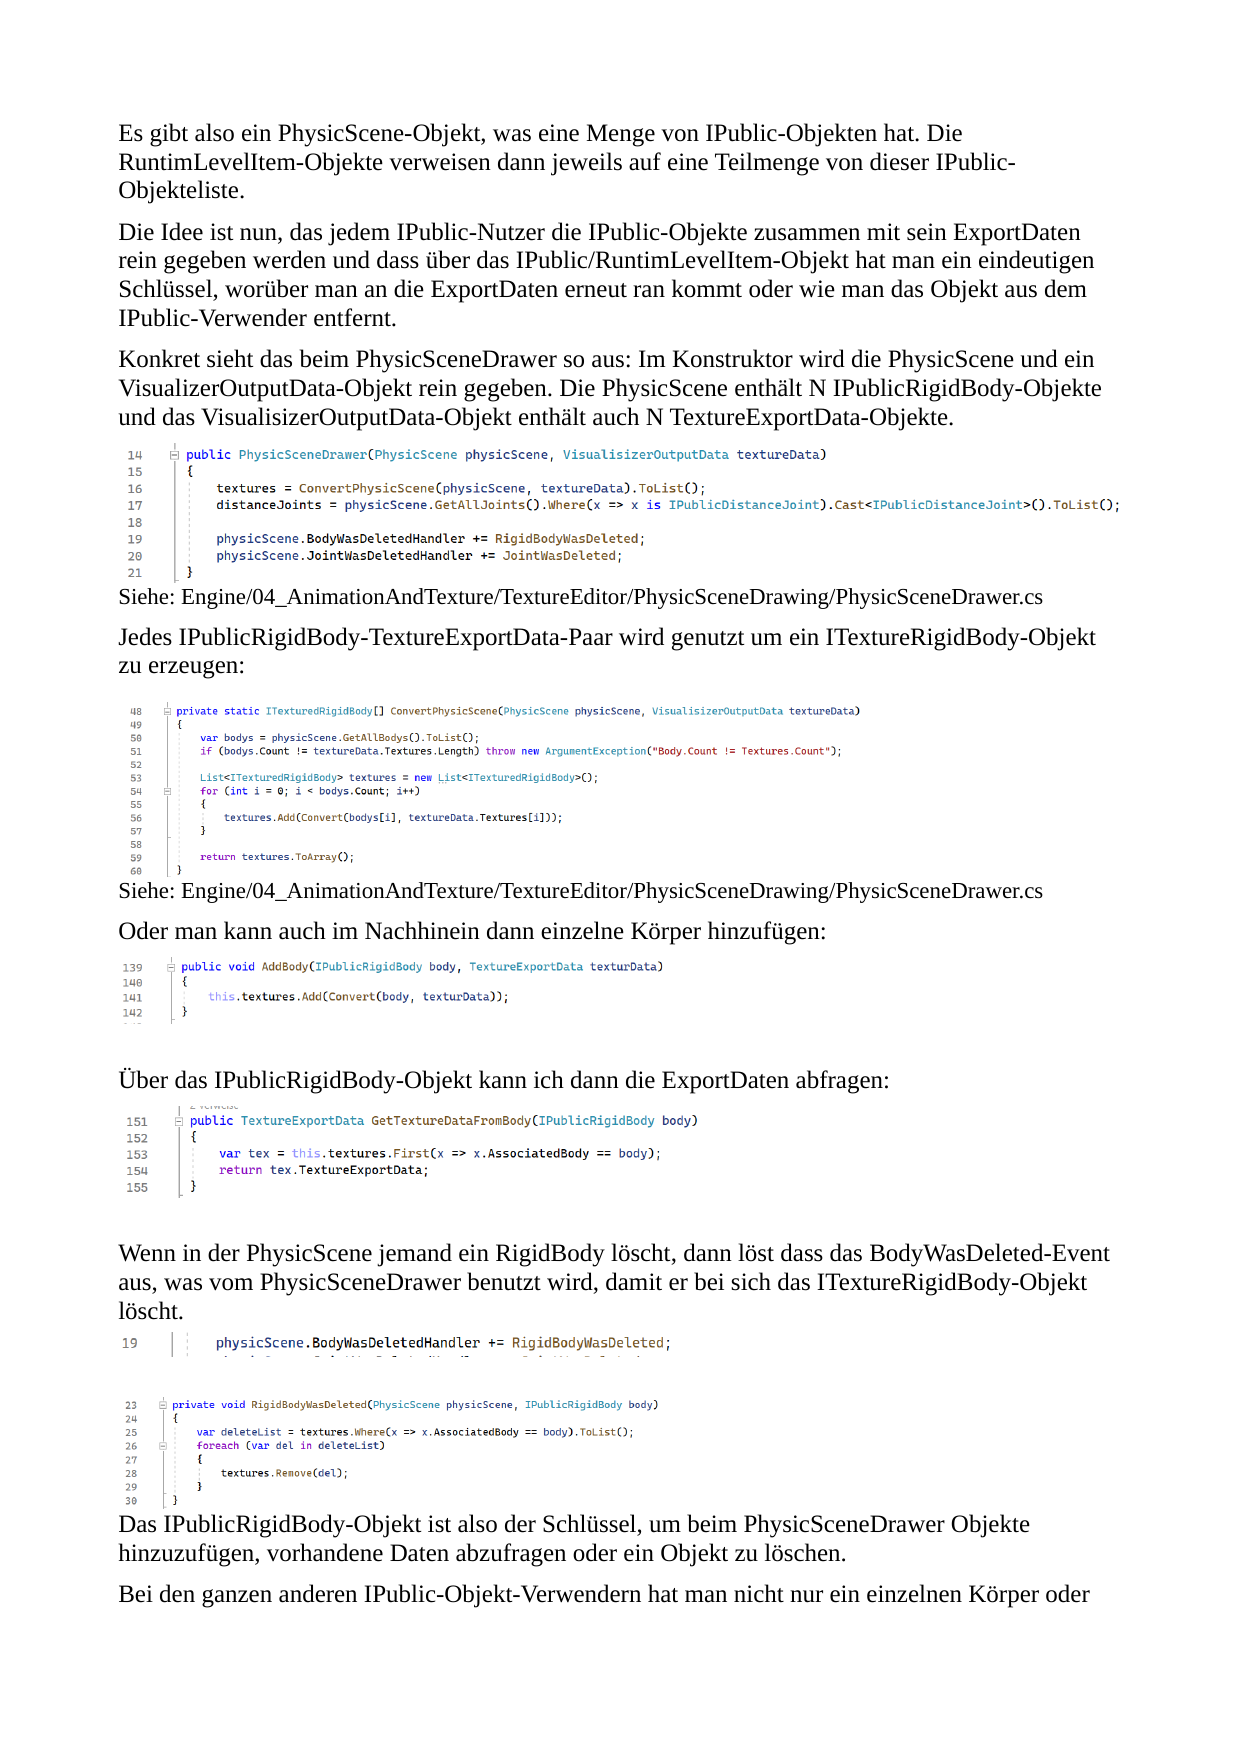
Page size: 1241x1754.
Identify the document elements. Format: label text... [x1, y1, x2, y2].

picture [118, 957, 675, 1024]
text Siehe: Engine/04_AnimationAndTexture/TextureEditor/PhysicSceneDrawing/PhysicSceneDrawer.cs [118, 583, 1122, 609]
picture [126, 702, 867, 877]
text Konkret sieht das beim PhysicSceneDrawer so aus: Im Konstruktor wird die PhysicScene und ein VisualizerOutputData-Objekt rein gegeben. Die PhysicScene enthält N IPublicRigidBody-Objekte und das VisualisizerOutputData-Objekt enthält auch N TextureExportData-Objekte. [118, 344, 1122, 431]
text Wenn in der PhysicScene jemand ein RigidBody löscht, dann löst dass das BodyWasDeleted-Event aus, was vom PhysicSceneDrawer benutzt wird, damit er bei sich das ITextureRigidBody-Objekt löscht. [118, 1238, 1122, 1325]
text Oder man kann auch im Nachhinein dann einzelne Körper hinzufügen: [118, 916, 1122, 945]
text Es gibt also ein PhysicScene-Objekt, was eine Menge von IPublic-Objekten hat. Die RuntimLevelItem-Objekte verweisen dann jeweils auf eine Teilmenge von dieser IPublic-Objekteliste. [118, 118, 1122, 204]
text Bei den ganzen anderen IPublic-Objekt-Verwendern hat man nicht nur ein einzelnen Körper oder [118, 1579, 1122, 1608]
picture [118, 1106, 728, 1198]
picture [116, 1332, 680, 1357]
text Über das IPublicRigidBody-Objekt kann ich dann die ExportDaten abfragen: [118, 1065, 1122, 1094]
text Siehe: Engine/04_AnimationAndTexture/TextureEditor/PhysicSceneDrawing/PhysicSceneDrawer.cs [118, 692, 1122, 903]
text Das IPublicRigidBody-Objekt ist also der Schlüssel, um beim PhysicSceneDrawer Objekte hinzuzufügen, vorhandene Daten abzufragen oder ein Objekt zu löschen. [118, 1398, 1122, 1566]
picture [118, 1397, 678, 1509]
text Die Idee ist nun, das jedem IPublic-Nutzer die IPublic-Objekte zusammen mit sein ExportDaten rein gegeben werden und dass über das IPublic/RuntimLevelItem-Objekt hat man ein eindeutigen Schlüssel, worüber man an die ExportDaten erneut ran kommt oder wie man das Objekt aus dem IPublic-Verwender entfernt. [118, 217, 1122, 332]
picture [118, 443, 1123, 583]
text Jedes IPublicRigidBody-TextureExportData-Paar wird genutzt um ein ITextureRigidBody-Objekt zu erzeugen: [118, 622, 1122, 679]
